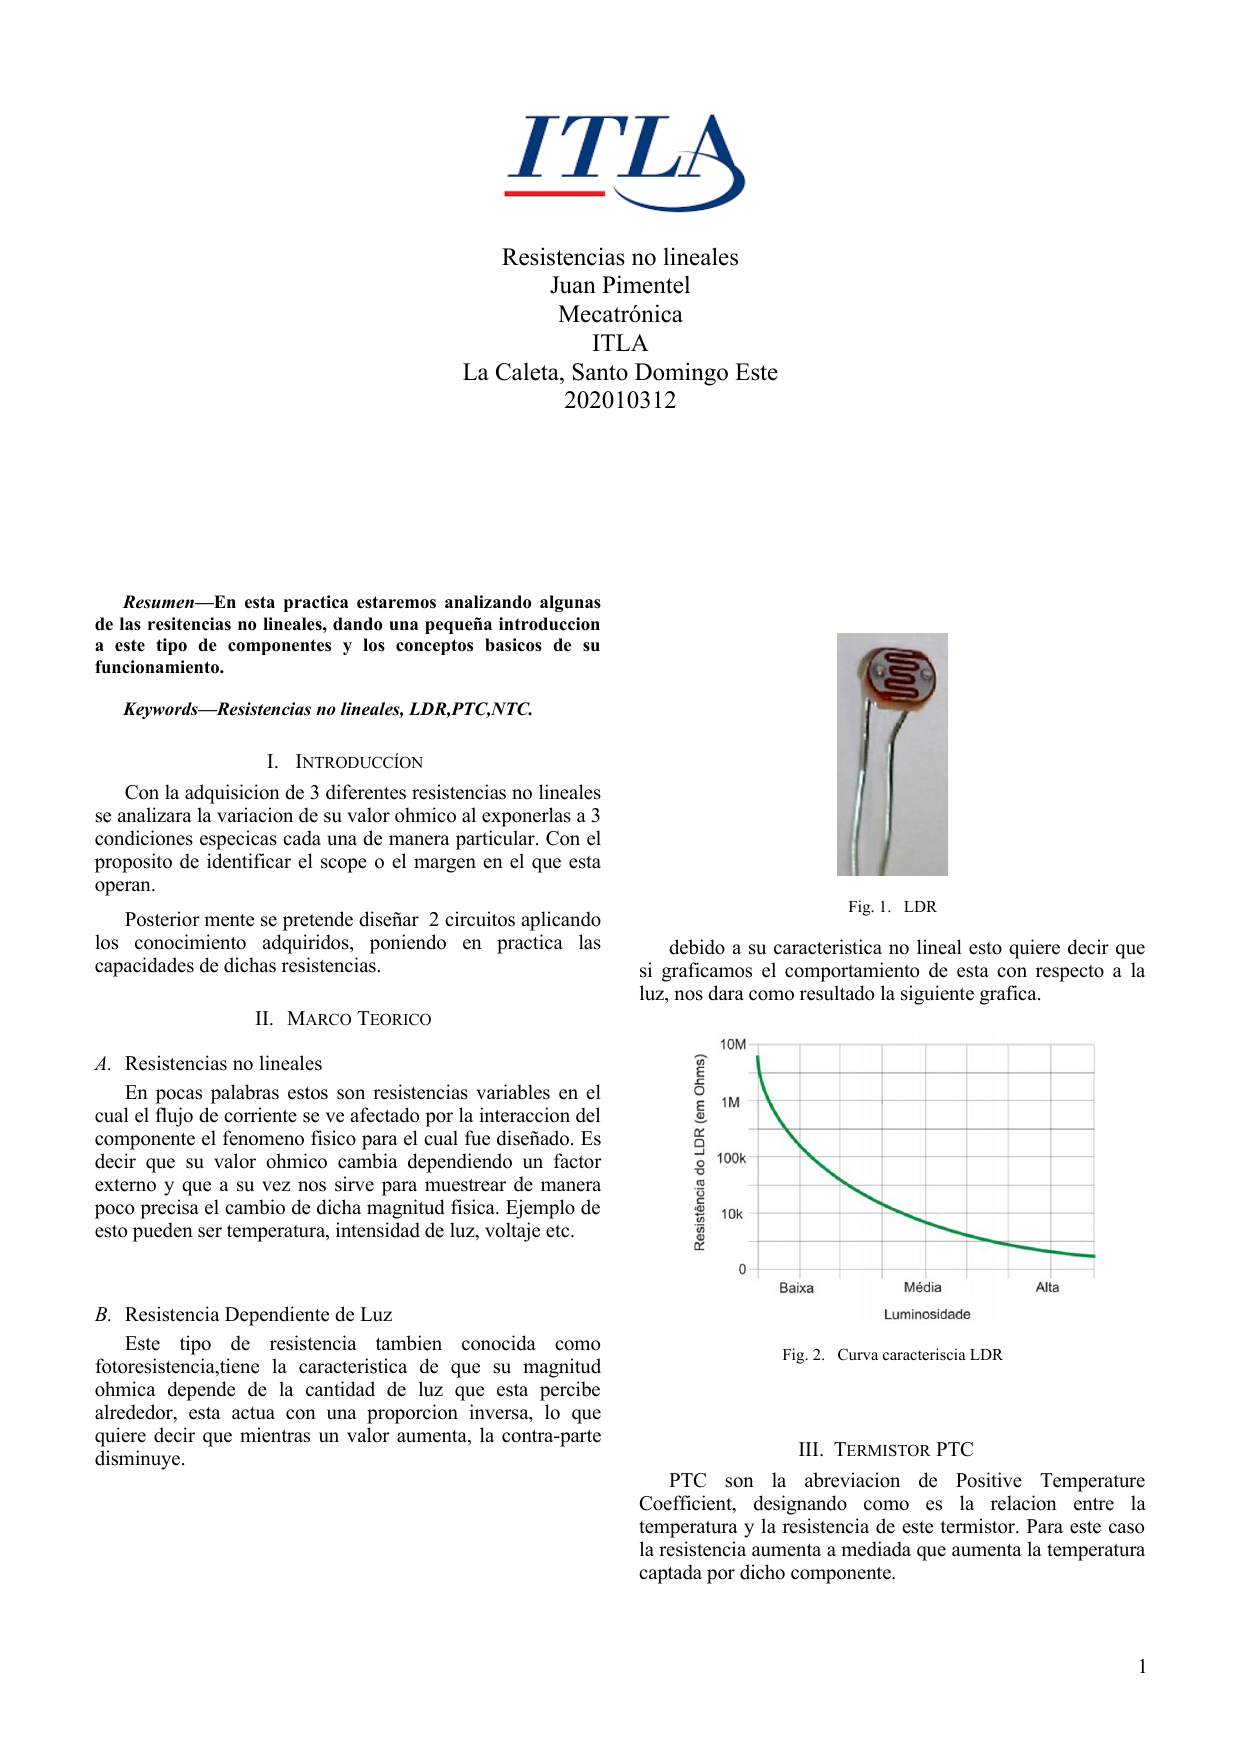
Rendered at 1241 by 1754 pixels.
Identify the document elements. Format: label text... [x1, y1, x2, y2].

text En pocas palabras estos son resistencias variables en el cual el flujo de corriente se ve afectado por la interaccion del componente el fenomeno fisico para el cual fue diseñado. Es decir que su valor ohmico cambia dependiendo un factor externo y que a su vez nos sirve para muestrear de manera poco precisa el cambio de dicha magnitud fisica. Ejemplo de esto pueden ser temperatura, intensidad de luz, voltaje etc. [94, 1081, 601, 1242]
picture [689, 1032, 1096, 1325]
subtitle Marco Teorico [94, 1006, 601, 1030]
text Posterior mente se pretende diseñar 2 circuitos aplicando los conocimiento adquiridos, poniendo en practica las capacidades de dichas resistencias. [94, 908, 601, 977]
text PTC son la abreviacion de Positive Temperature Coefficient, designando como es la relacion entre la temperatura y la resistencia de este termistor. Para este caso la resistencia aumenta a mediada que aumenta la temperatura captada por dicho componente. [639, 1469, 1146, 1584]
text Mecatrónica [323, 299, 918, 328]
text ITLA [323, 328, 918, 357]
picture [837, 633, 949, 876]
text Este tipo de resistencia tambien conocida como fotoresistencia,tiene la caracteristica de que su magnitud ohmica depende de la cantidad de luz que esta percibe alrededor, esta actua con una proporcion inversa, lo que quiere decir que mientras un valor aumenta, la contra-parte disminuye. [94, 1332, 601, 1470]
text 202010312 [323, 386, 918, 414]
subtitle Introduccíon [94, 749, 601, 773]
list LDR [639, 635, 1146, 916]
list Curva caracteriscia LDR [639, 1026, 1146, 1364]
text Keywords—Resistencias no lineales, LDR,PTC,NTC. [94, 698, 601, 720]
subtitle Resistencias no lineales [94, 1051, 601, 1075]
subtitle Termistor PTC [639, 1437, 1146, 1461]
text Con la adquisicion de 3 diferentes resistencias no lineales se analizara la variacion de su valor ohmico al exponerlas a 3 condiciones especicas cada una de manera particular. Con el proposito de identificar el scope o el margen en el que esta operan. [94, 781, 601, 896]
text debido a su caracteristica no lineal esto quiere decir que si graficamos el comportamiento de esta con respecto a la luz, nos dara como resultado la siguiente grafica. [639, 937, 1146, 1005]
text Juan Pimentel [323, 271, 918, 299]
text Resistencias no lineales [323, 77, 918, 271]
picture [485, 89, 756, 242]
subtitle Resistencia Dependiente de Luz [94, 1302, 601, 1326]
text Resumen—En esta practica estaremos analizando algunas de las resitencias no lineales, dando una pequeña introduccion a este tipo de componentes y los conceptos basicos de su funcionamiento. [94, 591, 601, 677]
text La Caleta, Santo Domingo Este [323, 357, 918, 386]
